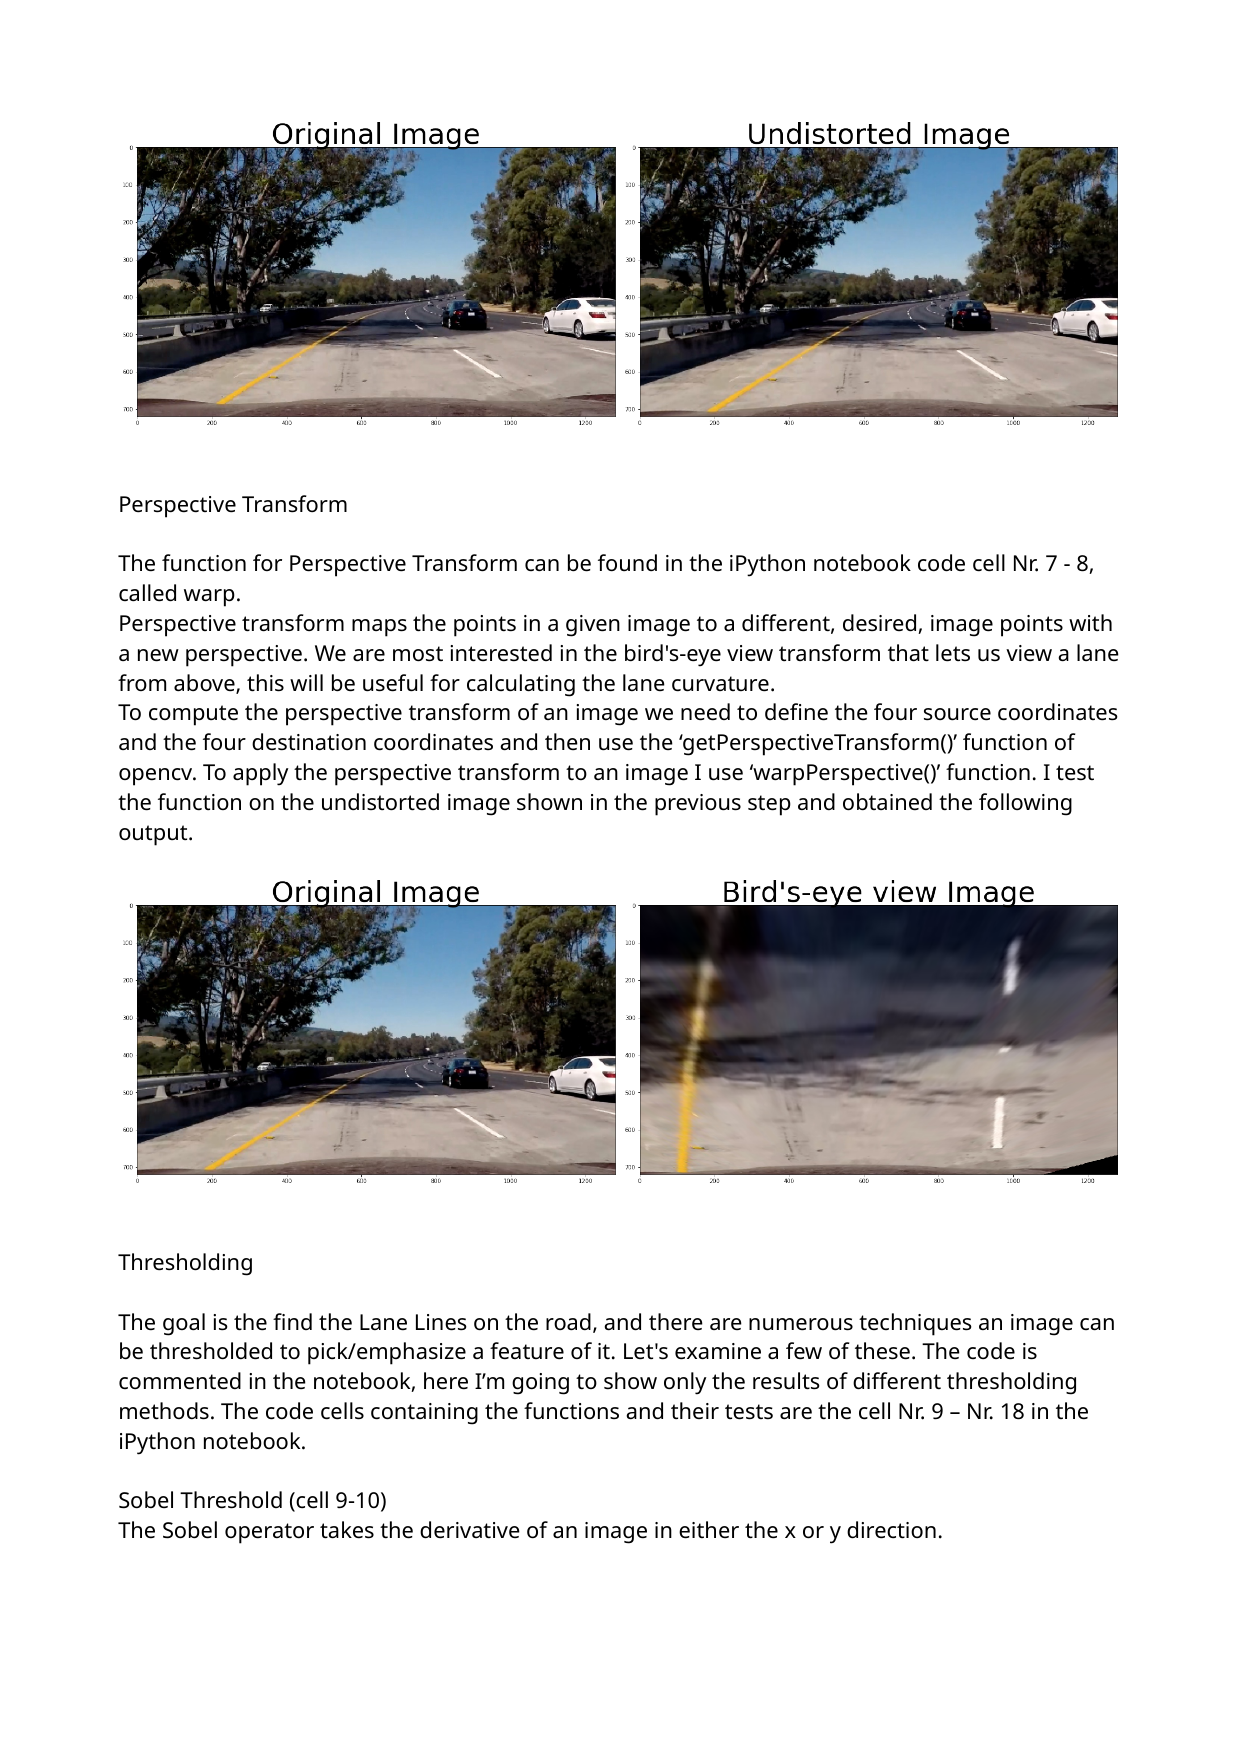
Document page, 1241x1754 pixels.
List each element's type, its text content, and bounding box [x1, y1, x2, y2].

text The Sobel operator takes the derivative of an image in either the x or y direction. [118, 1515, 1122, 1545]
picture [118, 118, 1123, 430]
picture [118, 876, 1123, 1188]
text Thresholding [118, 1247, 1122, 1277]
text The goal is the find the Lane Lines on the road, and there are numerous techniques an image can be thresholded to pick/emphasize a feature of it. Let's examine a few of these. The code is commented in the notebook, here I’m going to show only the results of different thresholding methods. The code cells containing the functions and their tests are the cell Nr. 9 – Nr. 18 in the iPython notebook. [118, 1306, 1122, 1455]
text Perspective transform maps the points in a given image to a different, desired, image points with a new perspective. We are most interested in the bird's-eye view transform that lets us view a lane from above, this will be useful for calculating the lane curvature. [118, 608, 1122, 697]
text To compute the perspective transform of an image we need to define the four source coordinates and the four destination coordinates and then use the ‘getPerspectiveTransform()’ function of opencv. To apply the perspective transform to an image I use ‘warpPerspective()’ function. I test the function on the undistorted image shown in the previous step and obtained the following output. [118, 697, 1122, 846]
text Sobel Threshold (cell 9-10) [118, 1485, 1122, 1515]
text The function for Perspective Transform can be found in the iPython notebook code cell Nr. 7 - 8, called warp. [118, 548, 1122, 608]
text Perspective Transform [118, 489, 1122, 519]
